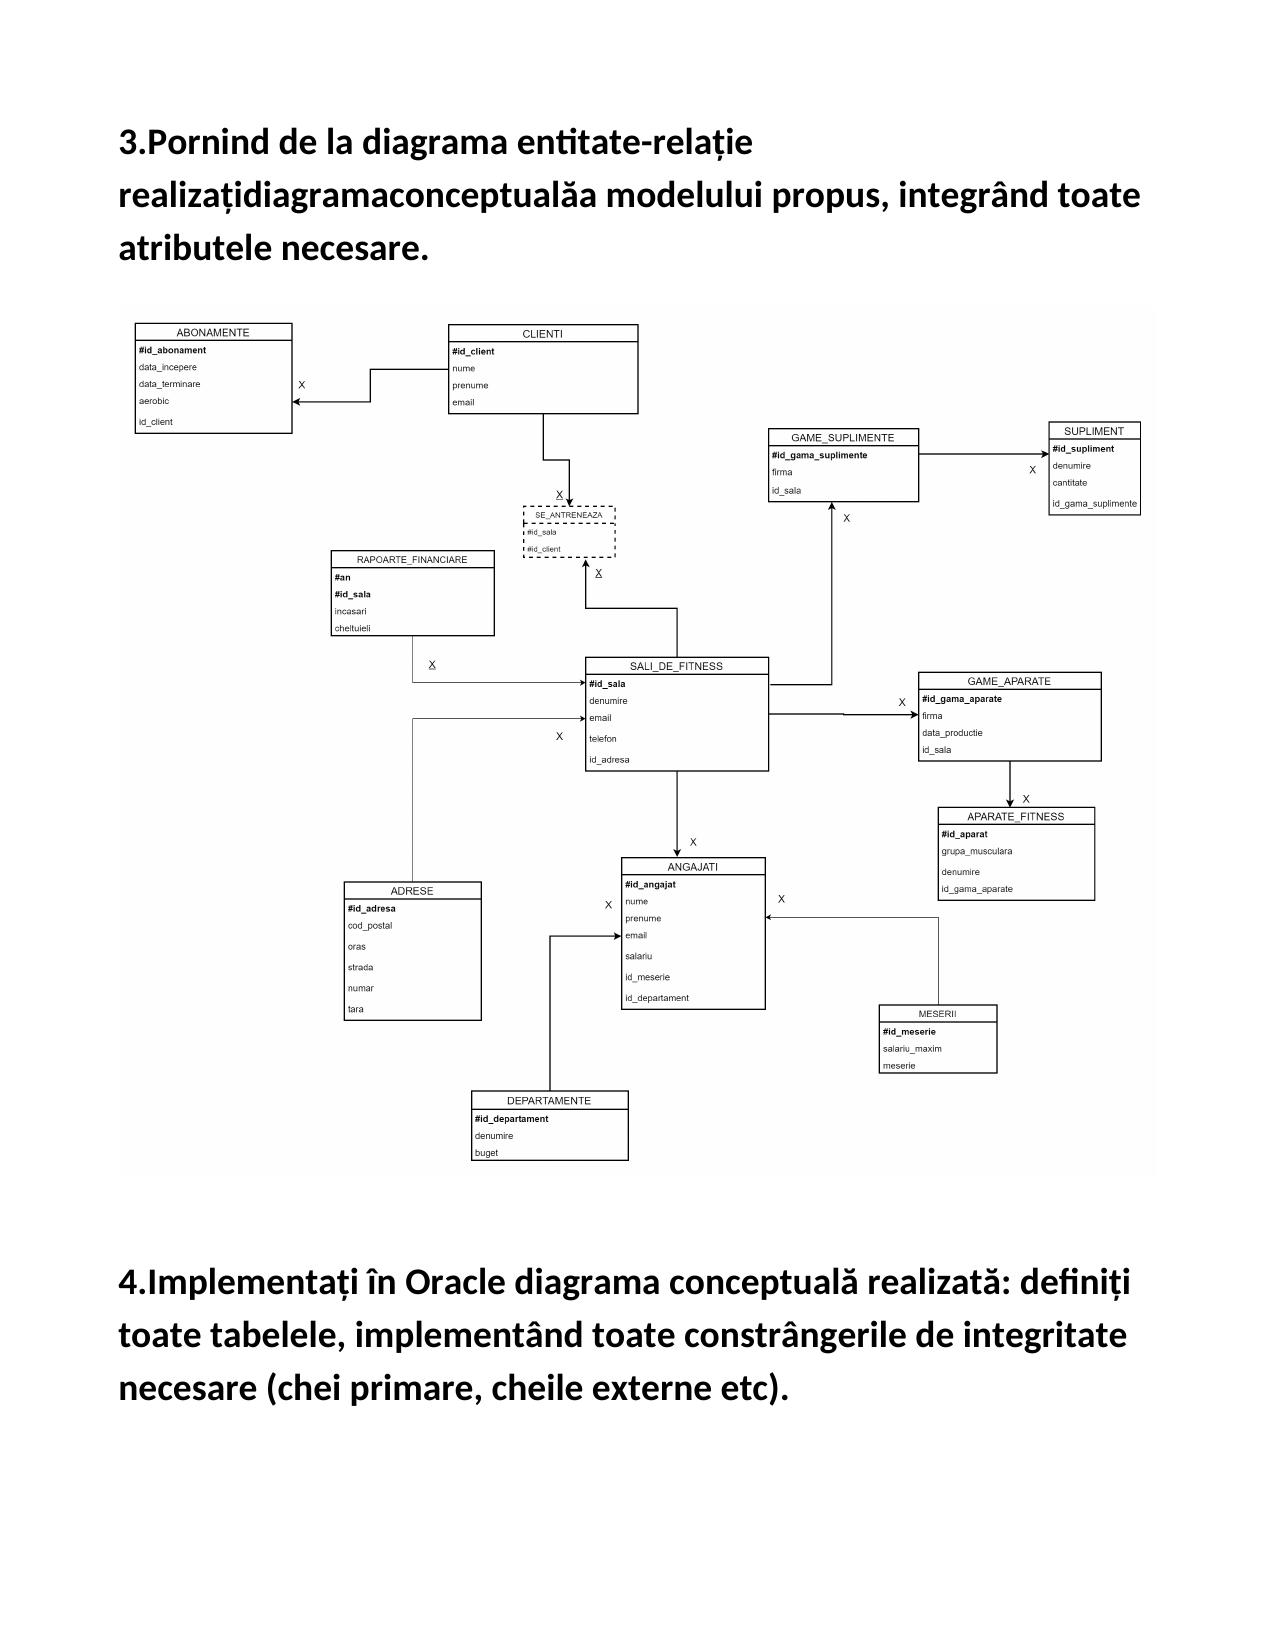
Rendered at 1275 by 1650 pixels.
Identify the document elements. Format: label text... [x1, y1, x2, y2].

picture [118, 306, 1157, 1178]
text 3.Pornind de la diagrama entitate-relație realizațidiagramaconceptualăa modelului propus, integrând toate atributele necesare. [118, 118, 1157, 269]
text 4.Implementați în Oracle diagrama conceptuală realizată: definiți toate tabelele, implementând toate constrângerile de integritate necesare (chei primare, cheile externe etc). [118, 1258, 1157, 1409]
